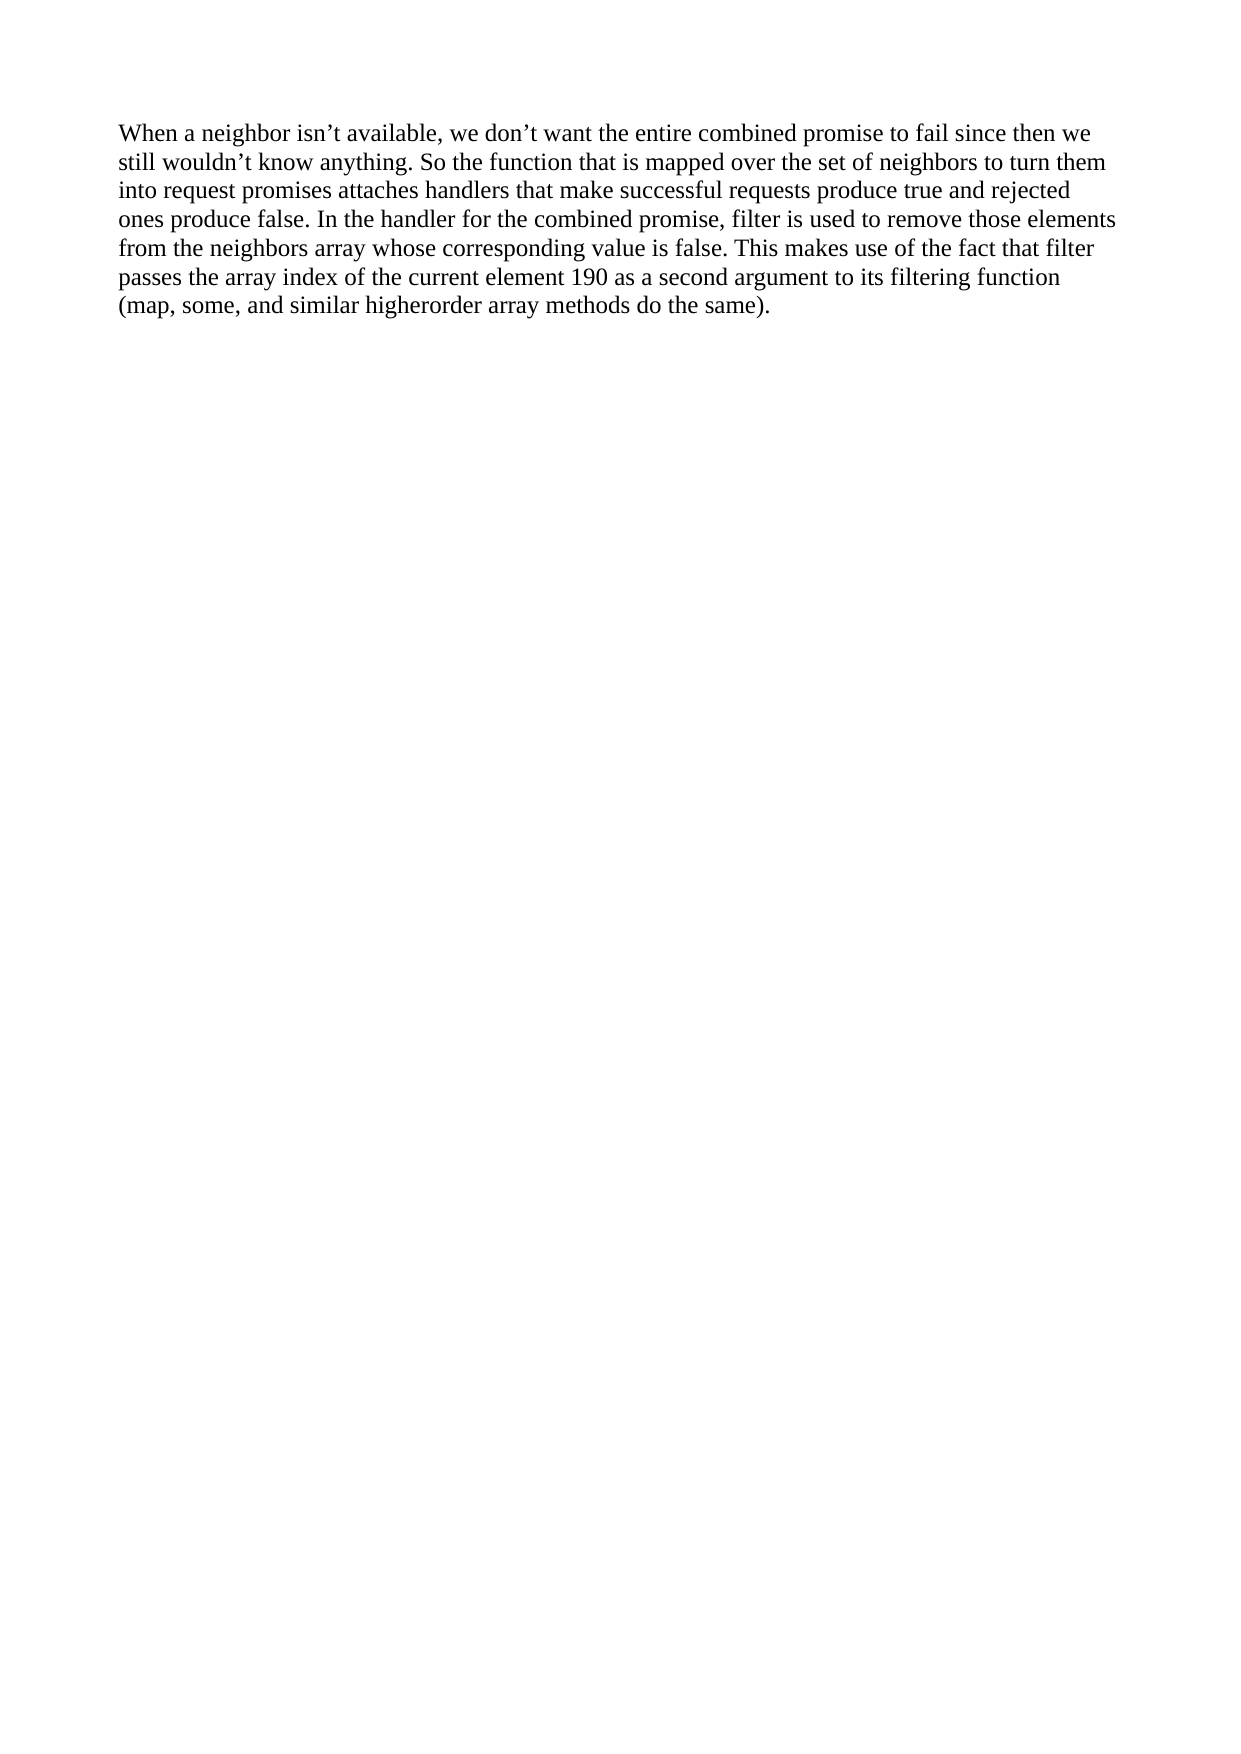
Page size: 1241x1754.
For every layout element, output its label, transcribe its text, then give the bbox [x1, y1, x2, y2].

text When a neighbor isn’t available, we don’t want the entire combined promise to fail since then we still wouldn’t know anything. So the function that is mapped over the set of neighbors to turn them into request promises attaches handlers that make successful requests produce true and rejected ones produce false. In the handler for the combined promise, filter is used to remove those elements from the neighbors array whose corresponding value is false. This makes use of the fact that filter passes the array index of the current element 190 as a second argument to its filtering function (map, some, and similar higherorder array methods do the same). [118, 118, 1122, 319]
